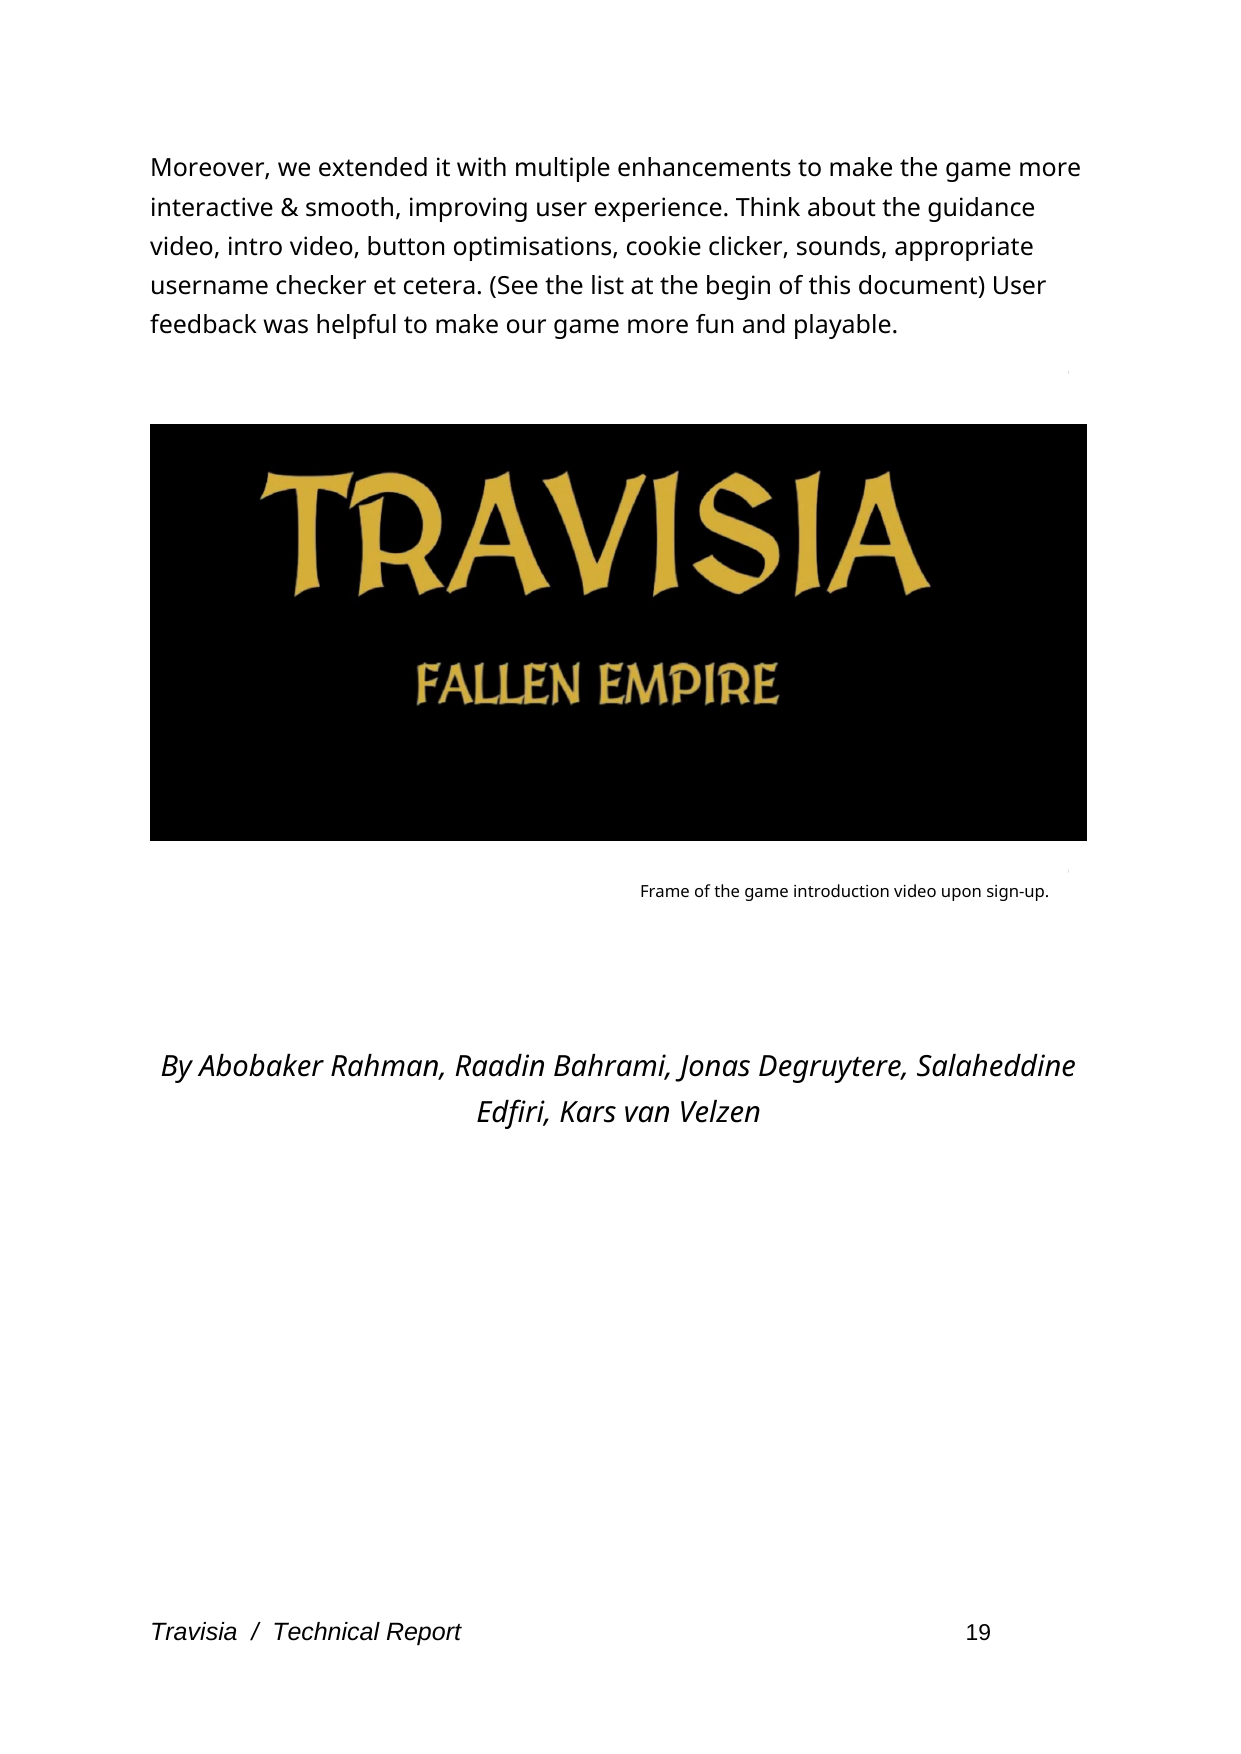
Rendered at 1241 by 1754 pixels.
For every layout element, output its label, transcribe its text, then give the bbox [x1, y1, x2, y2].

text By Abobaker Rahman, Raadin Bahrami, Jonas Degruytere, Salaheddine Edfiri, Kars van Velzen [150, 1045, 1087, 1131]
picture [150, 424, 1087, 841]
text Frame of the game introduction video upon sign-up. [150, 869, 1087, 903]
text Moreover, we extended it with multiple enhancements to make the game more interactive & smooth, improving user experience. Think about the guidance video, intro video, button optimisations, cookie clicker, sounds, appropriate username checker et cetera. (See the list at the begin of this document) User feedback was helpful to make our game more fun and playable. [150, 150, 1087, 341]
